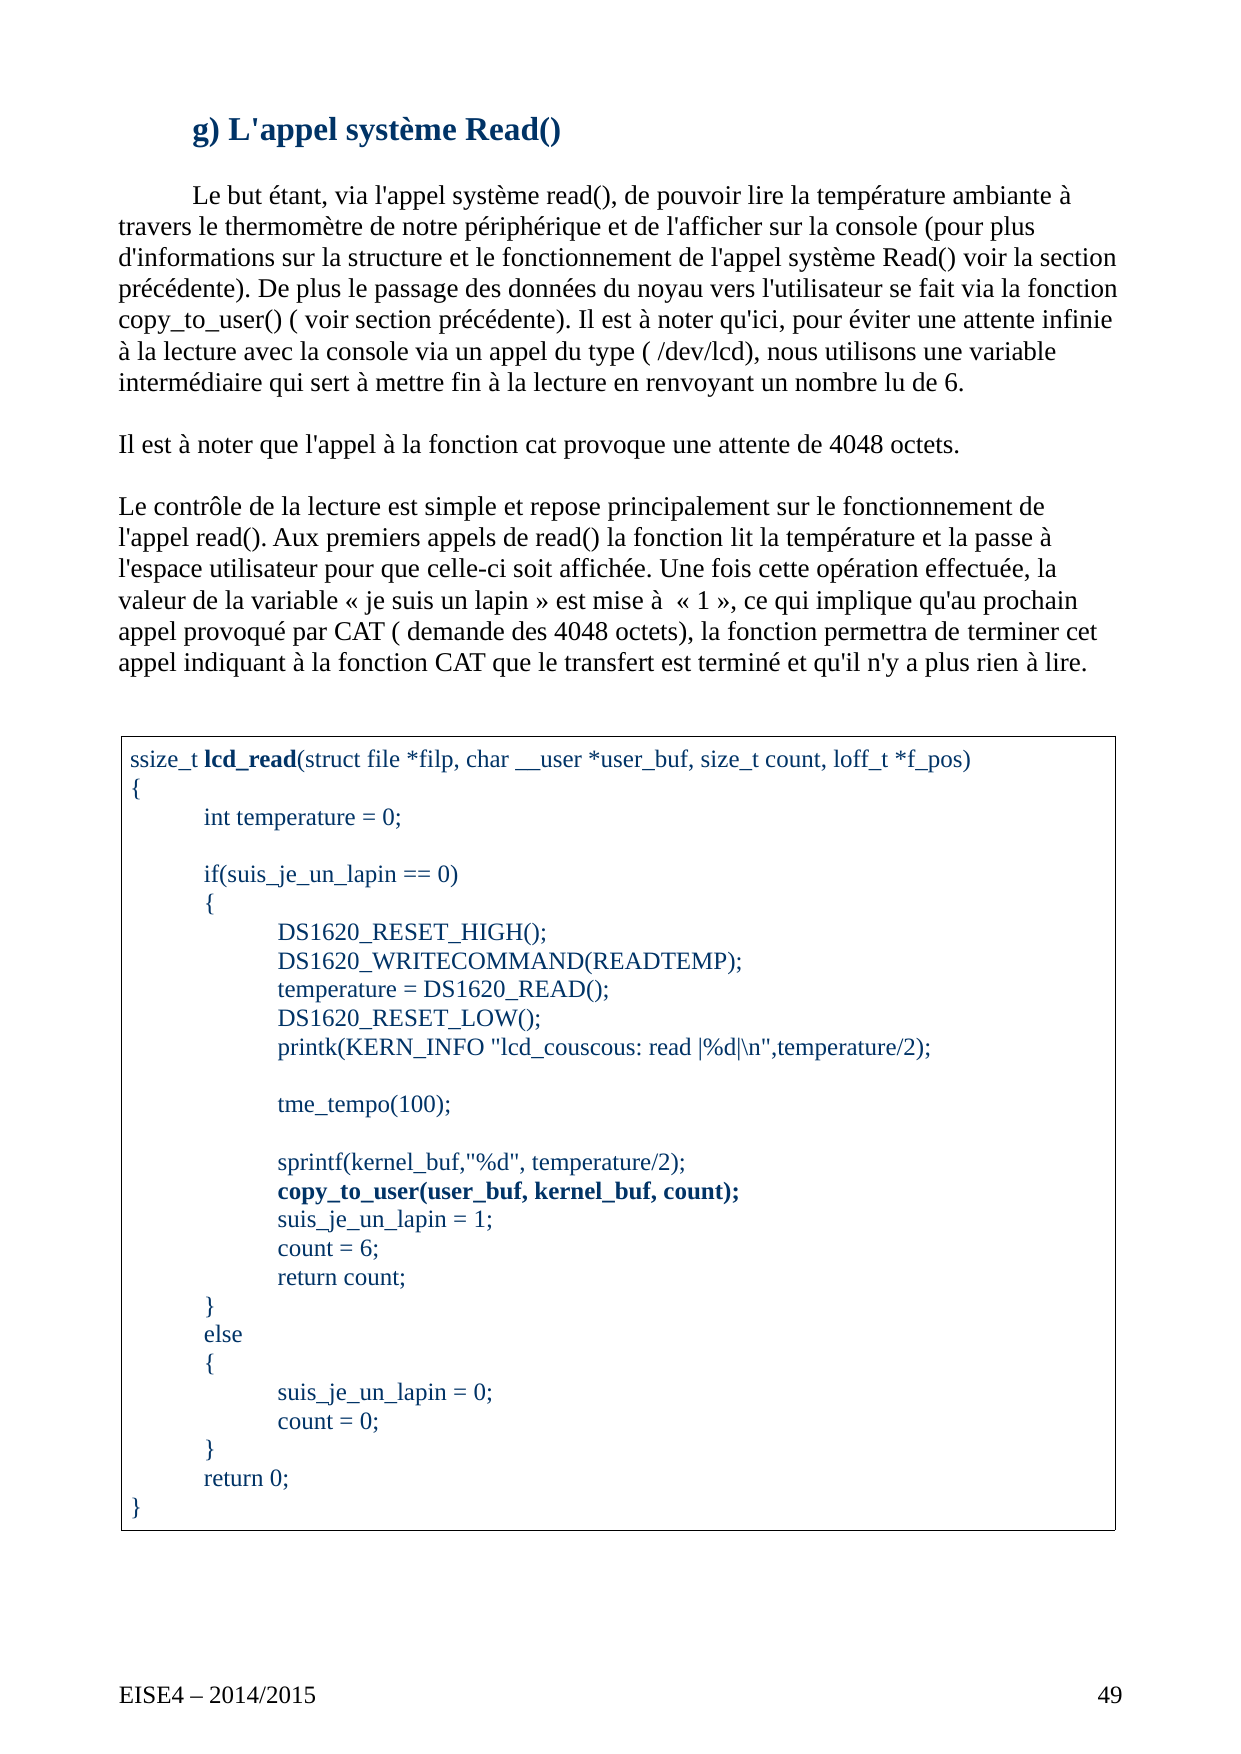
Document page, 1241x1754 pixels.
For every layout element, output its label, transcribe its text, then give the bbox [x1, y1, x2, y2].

text DS1620_RESET_HIGH(); [130, 917, 1106, 946]
text int temperature = 0; [130, 802, 1106, 831]
text suis_je_un_lapin = 0; [130, 1377, 1106, 1406]
text { [130, 1348, 1106, 1377]
text { [130, 773, 1106, 802]
text { [130, 888, 1106, 917]
text Le contrôle de la lecture est simple et repose principalement sur le fonctionnement de l'appel read(). Aux premiers appels de read() la fonction lit la température et la passe à l'espace utilisateur pour que celle-ci soit affichée. Une fois cette opération effectuée, la valeur de la variable « je suis un lapin » est mise à « 1 », ce qui implique qu'au prochain appel provoqué par CAT ( demande des 4048 octets), la fonction permettra de terminer cet appel indiquant à la fonction CAT que le transfert est terminé et qu'il n'y a plus rien à lire. [118, 459, 1122, 677]
text return count; [130, 1262, 1106, 1291]
text DS1620_RESET_LOW(); [130, 1003, 1106, 1032]
text sprintf(kernel_buf,"%d", temperature/2); [130, 1147, 1106, 1176]
text copy_to_user(user_buf, kernel_buf, count); [130, 1176, 1106, 1204]
text } [130, 1492, 1106, 1521]
text tme_tempo(100); [130, 1089, 1106, 1118]
text suis_je_un_lapin = 1; [130, 1204, 1106, 1233]
text Le but étant, via l'appel système read(), de pouvoir lire la température ambiante à travers le thermomètre de notre périphérique et de l'afficher sur la console (pour plus d'informations sur la structure et le fonctionnement de l'appel système Read() voir la section précédente). De plus le passage des données du noyau vers l'utilisateur se fait via la fonction copy_to_user() ( voir section précédente). Il est à noter qu'ici, pour éviter une attente infinie à la lecture avec la console via un appel du type ( /dev/lcd), nous utilisons une variable intermédiaire qui sert à mettre fin à la lecture en renvoyant un nombre lu de 6. [118, 179, 1122, 397]
text DS1620_WRITECOMMAND(READTEMP); [130, 946, 1106, 974]
text if(suis_je_un_lapin == 0) [130, 859, 1106, 888]
text temperature = DS1620_READ(); [130, 974, 1106, 1003]
text ssize_t lcd_read(struct file *filp, char __user *user_buf, size_t count, loff_t *f_pos) [130, 744, 1106, 773]
text g) L'appel système Read() [118, 109, 1122, 148]
text } [130, 1291, 1106, 1319]
text printk(KERN_INFO "lcd_couscous: read |%d|\n",temperature/2); [130, 1032, 1106, 1061]
text count = 0; [130, 1406, 1106, 1434]
text Il est à noter que l'appel à la fonction cat provoque une attente de 4048 octets. [118, 428, 1122, 459]
text count = 6; [130, 1233, 1106, 1262]
text } [130, 1434, 1106, 1463]
text else [130, 1319, 1106, 1348]
text return 0; [130, 1463, 1106, 1492]
